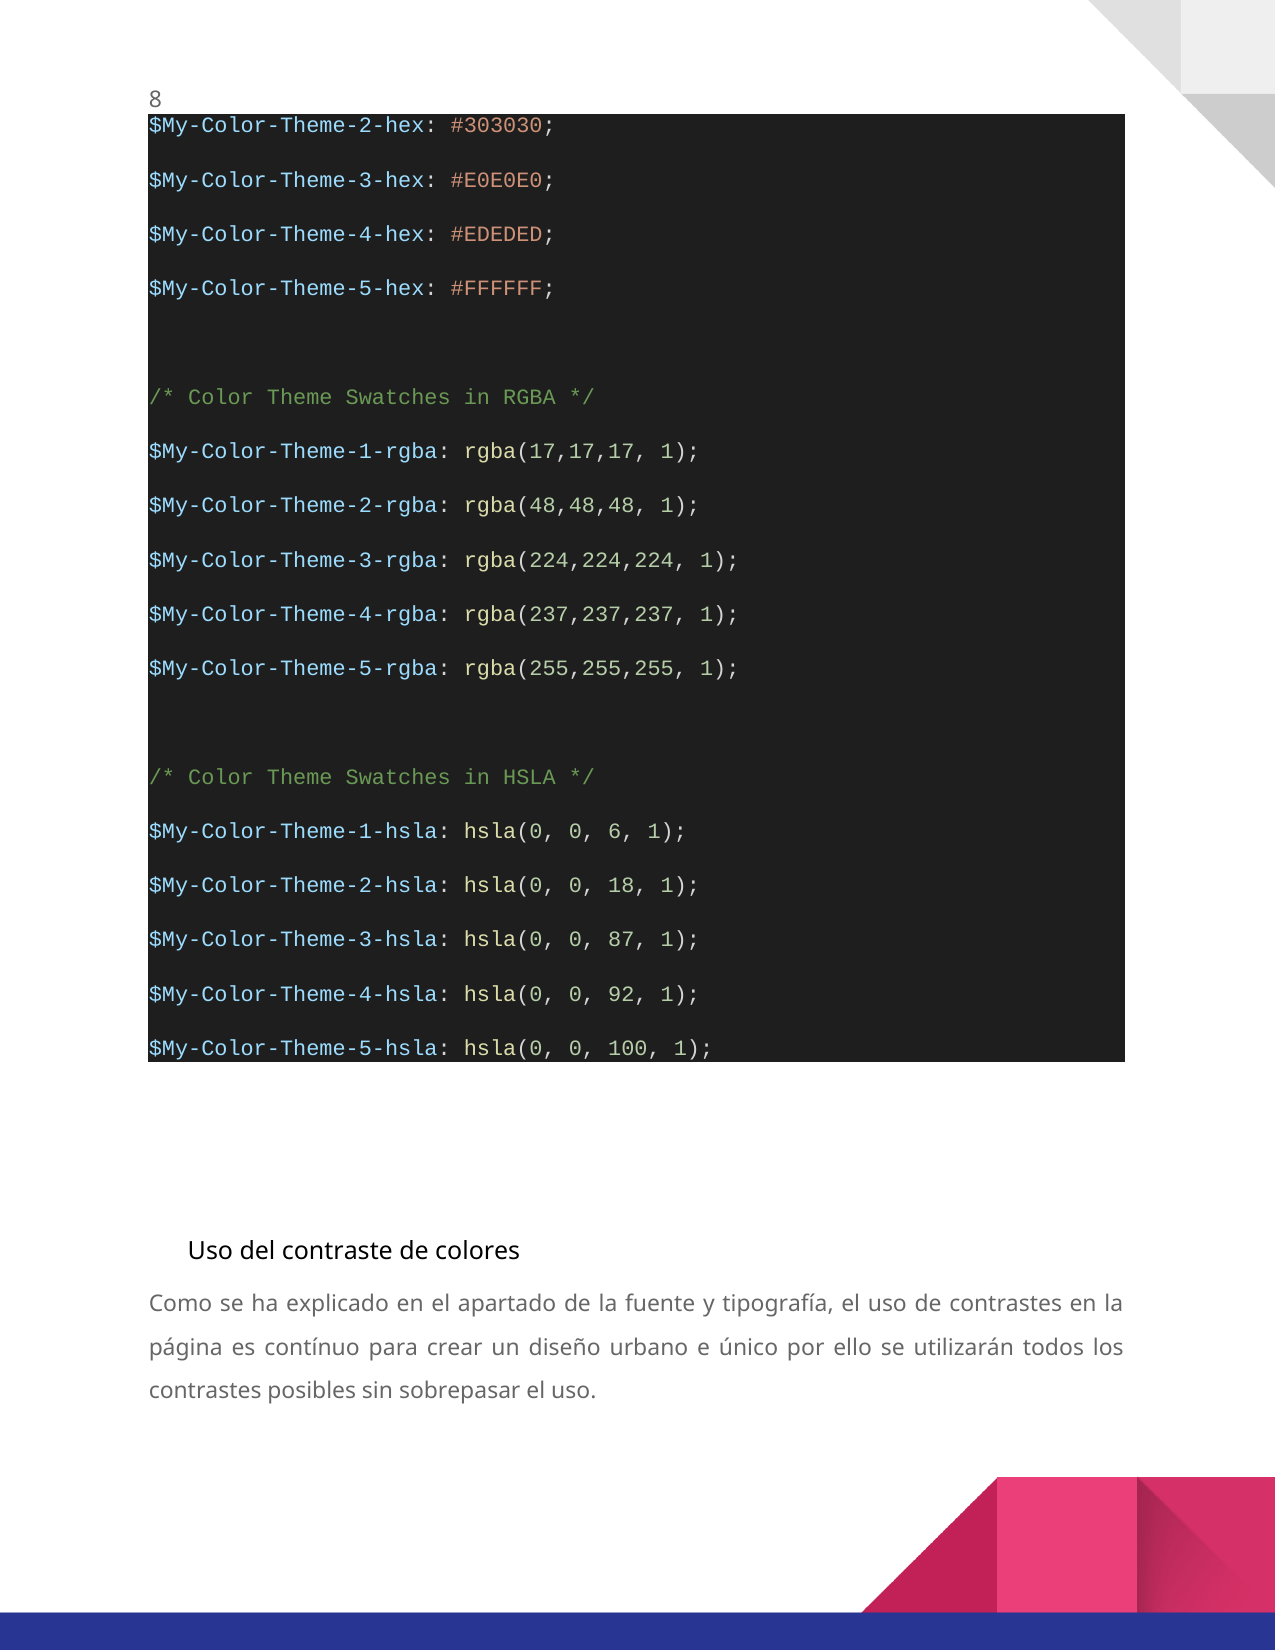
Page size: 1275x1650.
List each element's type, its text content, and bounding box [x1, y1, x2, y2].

picture [1087, 0, 1275, 188]
text /* Color Theme Swatches in RGBA */ [148, 386, 1125, 411]
subtitle Uso del contraste de colores [187, 1232, 1125, 1267]
text $My-Color-Theme-5-hsla: hsla(0, 0, 100, 1); [148, 1037, 1125, 1062]
text Como se ha explicado en el apartado de la fuente y tipografía, el uso de contrastes en la página es contínuo para crear un diseño urbano e único por ello se utilizarán todos los contrastes posibles sin sobrepasar el uso. [148, 1287, 1125, 1406]
text $My-Color-Theme-1-hsla: hsla(0, 0, 6, 1); [148, 820, 1125, 845]
text $My-Color-Theme-4-rgba: rgba(237,237,237, 1); [148, 603, 1125, 628]
text $My-Color-Theme-2-hex: #303030; [148, 114, 1125, 139]
text $My-Color-Theme-4-hsla: hsla(0, 0, 92, 1); [148, 983, 1125, 1008]
picture [0, 1475, 1275, 1650]
text $My-Color-Theme-3-hsla: hsla(0, 0, 87, 1); [148, 929, 1125, 953]
text $My-Color-Theme-2-rgba: rgba(48,48,48, 1); [148, 494, 1125, 519]
text $My-Color-Theme-3-hex: #E0E0E0; [148, 169, 1125, 194]
text $My-Color-Theme-5-hex: #FFFFFF; [148, 277, 1125, 302]
text $My-Color-Theme-3-rgba: rgba(224,224,224, 1); [148, 549, 1125, 573]
text $My-Color-Theme-2-hsla: hsla(0, 0, 18, 1); [148, 874, 1125, 899]
text $My-Color-Theme-4-hex: #EDEDED; [148, 223, 1125, 248]
text $My-Color-Theme-1-rgba: rgba(17,17,17, 1); [148, 440, 1125, 465]
text /* Color Theme Swatches in HSLA */ [148, 766, 1125, 791]
text $My-Color-Theme-5-rgba: rgba(255,255,255, 1); [148, 657, 1125, 682]
